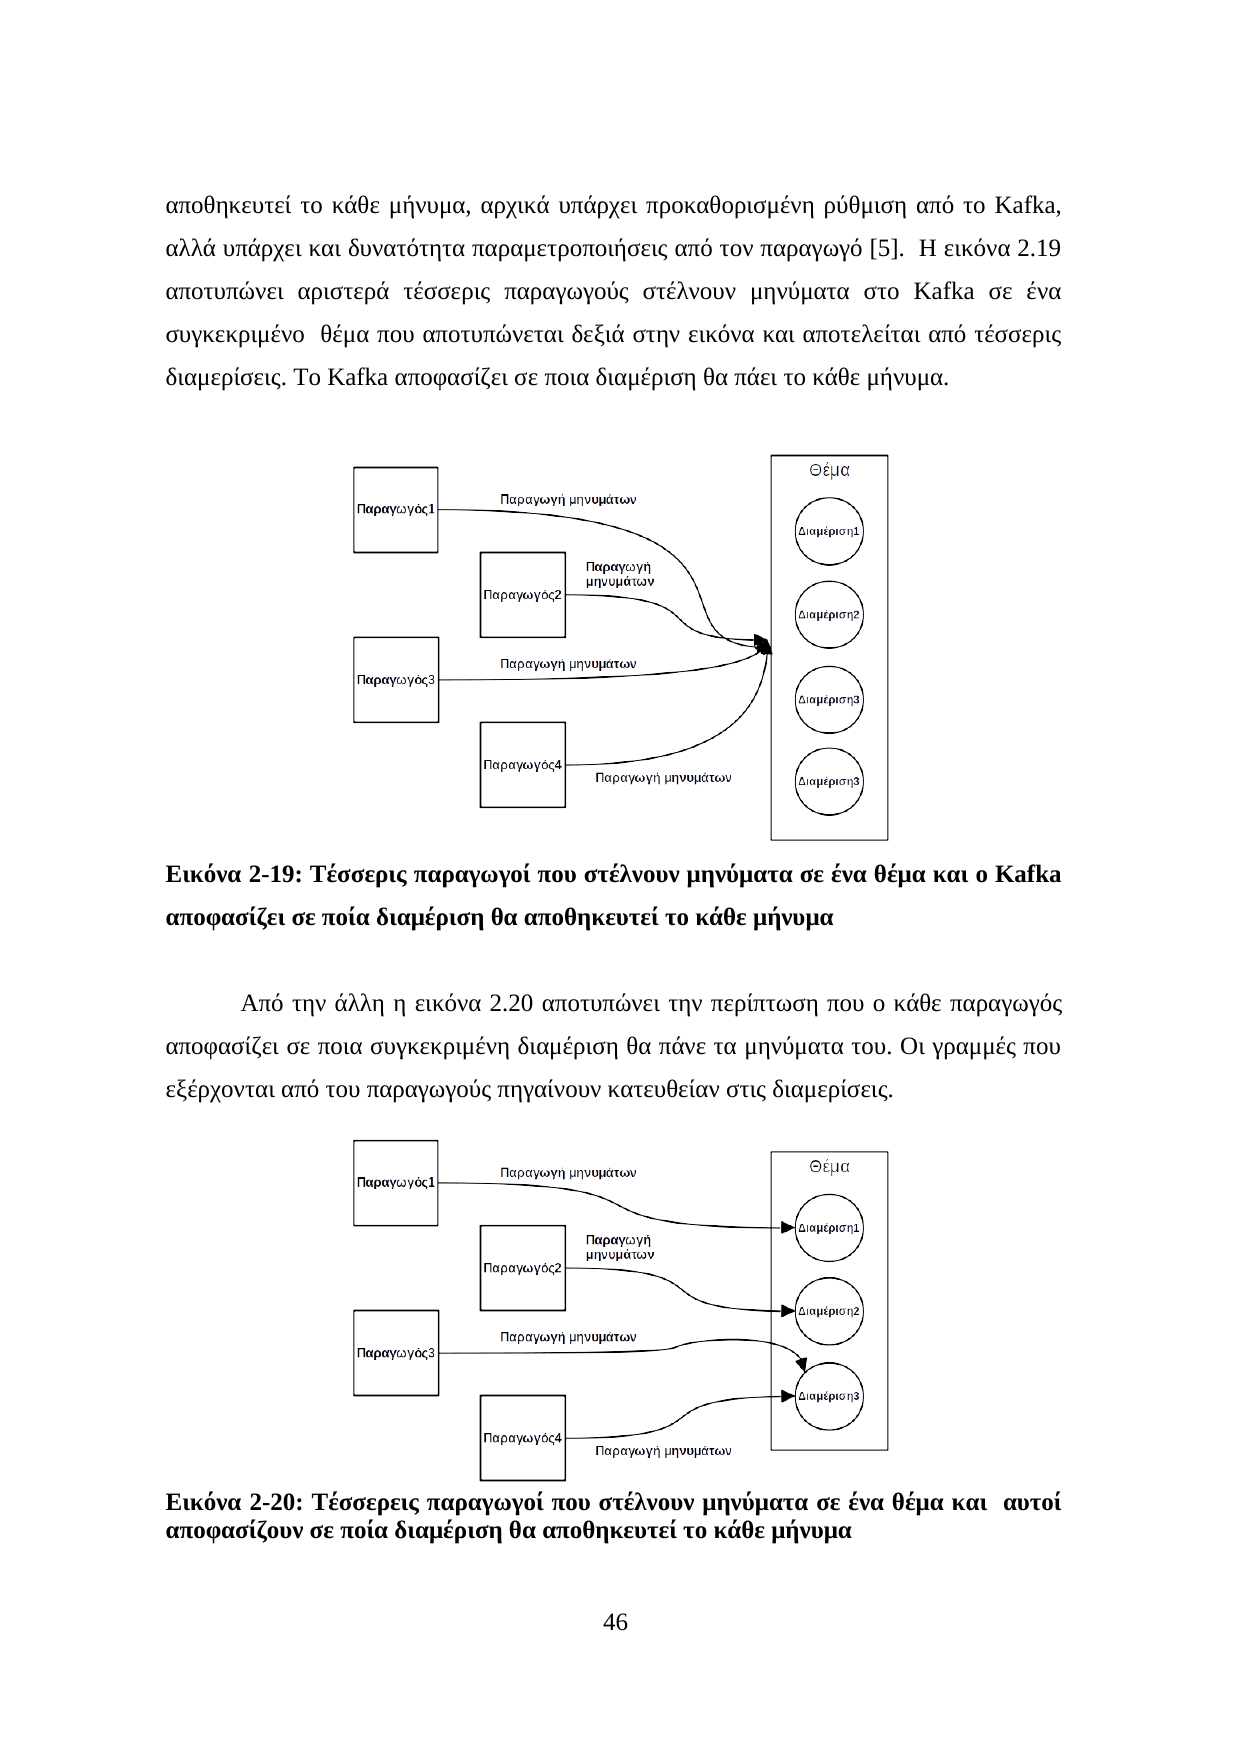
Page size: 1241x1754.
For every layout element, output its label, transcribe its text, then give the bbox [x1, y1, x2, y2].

text Εικόνα 2-20: Τέσσερεις παραγωγοί που στέλνουν μηνύματα σε ένα θέμα και αυτοί αποφασίζουν σε ποία διαμέριση θα αποθηκευτεί το κάθε μήνυμα [165, 1487, 1063, 1544]
picture [165, 1131, 1063, 1487]
text αποθηκευτεί το κάθε μήνυμα, αρχικά υπάρχει προκαθορισμένη ρύθμιση από το Kafka, αλλά υπάρχει και δυνατότητα παραμετροποιήσεις από τον παραγωγό [5]. Η εικόνα 2.19 αποτυπώνει αριστερά τέσσερις παραγωγούς στέλνουν μηνύματα στο Kafka σε ένα συγκεκριμένο θέμα που αποτυπώνεται δεξιά στην εικόνα και αποτελείται από τέσσερις διαμερίσεις. Το Kafka αποφασίζει σε ποια διαμέριση θα πάει το κάθε μήνυμα. [165, 190, 1063, 391]
text Εικόνα 2-19: Τέσσερις παραγωγοί που στέλνουν μηνύματα σε ένα θέμα και ο Kafka αποφασίζει σε ποία διαμέριση θα αποθηκευτεί το κάθε μήνυμα [165, 845, 1063, 931]
text [165, 1117, 1063, 1131]
text Από την άλλη η εικόνα 2.20 αποτυπώνει την περίπτωση που ο κάθε παραγωγός αποφασίζει σε ποια συγκεκριμένη διαμέριση θα πάνε τα μηνύματα του. Οι γραμμές που εξέρχονται από του παραγωγούς πηγαίνουν κατευθείαν στις διαμερίσεις. [165, 988, 1063, 1103]
picture [165, 449, 1063, 845]
